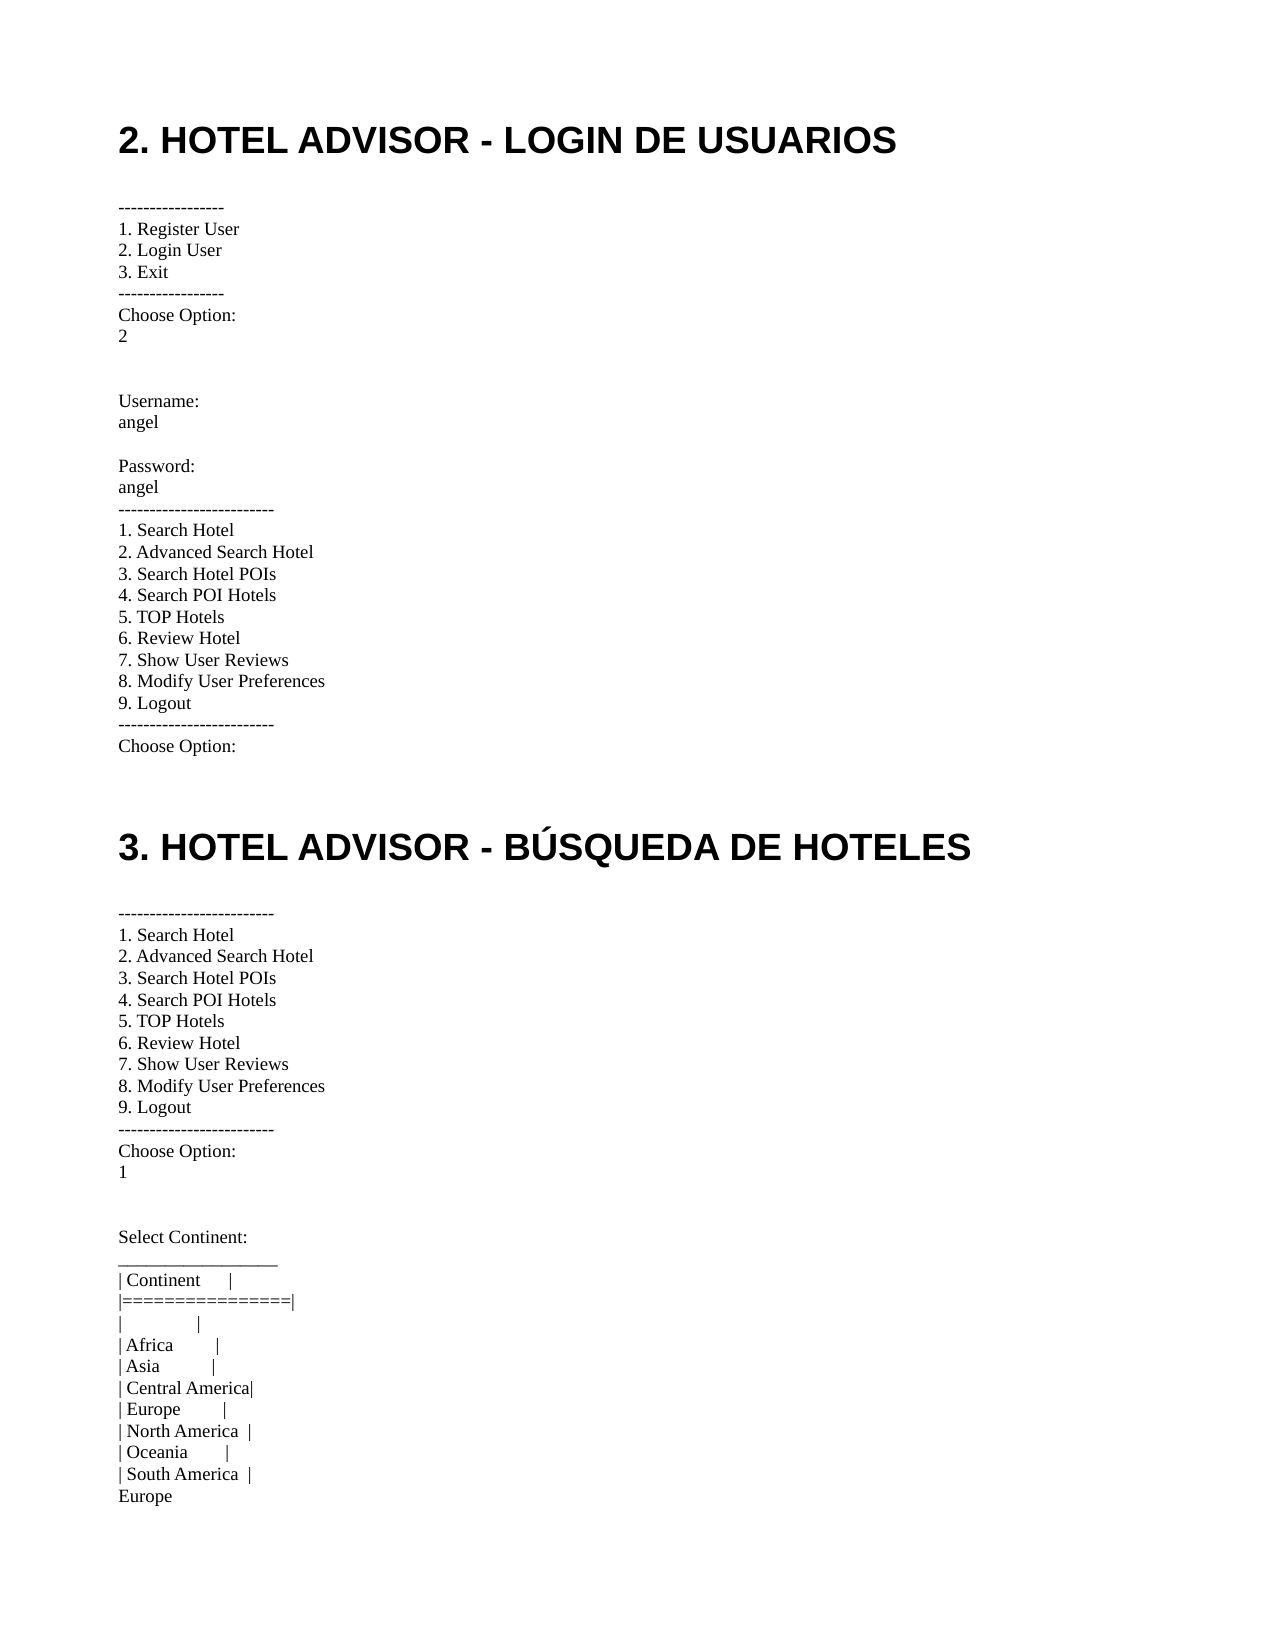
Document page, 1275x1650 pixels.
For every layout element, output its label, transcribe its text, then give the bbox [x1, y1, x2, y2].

text Choose Option: [118, 735, 1157, 756]
text Password: [118, 454, 1157, 476]
text 6. Review Hotel [118, 627, 1157, 649]
text angel [118, 476, 1157, 498]
text _________________ [118, 1247, 1157, 1269]
text 8. Modify User Preferences [118, 670, 1157, 692]
text Europe [118, 1484, 1157, 1506]
text 2. Advanced Search Hotel [118, 541, 1157, 562]
text 3. Exit [118, 261, 1157, 282]
text Choose Option: [118, 1139, 1157, 1161]
text 2 [118, 325, 1157, 347]
text 4. Search POI Hotels [118, 988, 1157, 1010]
text 2. Login User [118, 239, 1157, 261]
text ------------------------- [118, 713, 1157, 735]
text 3. Search Hotel POIs [118, 562, 1157, 584]
subtitle 2. HOTEL ADVISOR - LOGIN DE USUARIOS [118, 118, 1157, 162]
text 9. Logout [118, 1096, 1157, 1118]
text | Europe | [118, 1398, 1157, 1420]
text | | [118, 1312, 1157, 1333]
text ----------------- [118, 196, 1157, 217]
text 1. Search Hotel [118, 519, 1157, 541]
text ------------------------- [118, 902, 1157, 924]
text 9. Logout [118, 692, 1157, 713]
text | North America | [118, 1420, 1157, 1441]
text 4. Search POI Hotels [118, 584, 1157, 606]
text 7. Show User Reviews [118, 1053, 1157, 1075]
text | Africa | [118, 1333, 1157, 1355]
text angel [118, 411, 1157, 433]
text 5. TOP Hotels [118, 1010, 1157, 1032]
text 1 [118, 1161, 1157, 1183]
text 1. Register User [118, 217, 1157, 239]
text 1. Search Hotel [118, 924, 1157, 945]
text | Continent | [118, 1269, 1157, 1290]
text | Oceania | [118, 1441, 1157, 1463]
text Username: [118, 390, 1157, 411]
text ------------------------- [118, 1118, 1157, 1139]
text Choose Option: [118, 304, 1157, 325]
text | Asia | [118, 1355, 1157, 1377]
text Select Continent: [118, 1226, 1157, 1247]
text 7. Show User Reviews [118, 649, 1157, 670]
text ------------------------- [118, 498, 1157, 519]
text ----------------- [118, 282, 1157, 304]
text 6. Review Hotel [118, 1032, 1157, 1053]
text | South America | [118, 1463, 1157, 1484]
text 8. Modify User Preferences [118, 1075, 1157, 1096]
text 2. Advanced Search Hotel [118, 945, 1157, 967]
text | Central America| [118, 1377, 1157, 1398]
text |================| [118, 1290, 1157, 1312]
text 5. TOP Hotels [118, 606, 1157, 627]
text 3. Search Hotel POIs [118, 967, 1157, 988]
subtitle 3. HOTEL ADVISOR - BÚSQUEDA DE HOTELES [118, 824, 1157, 868]
